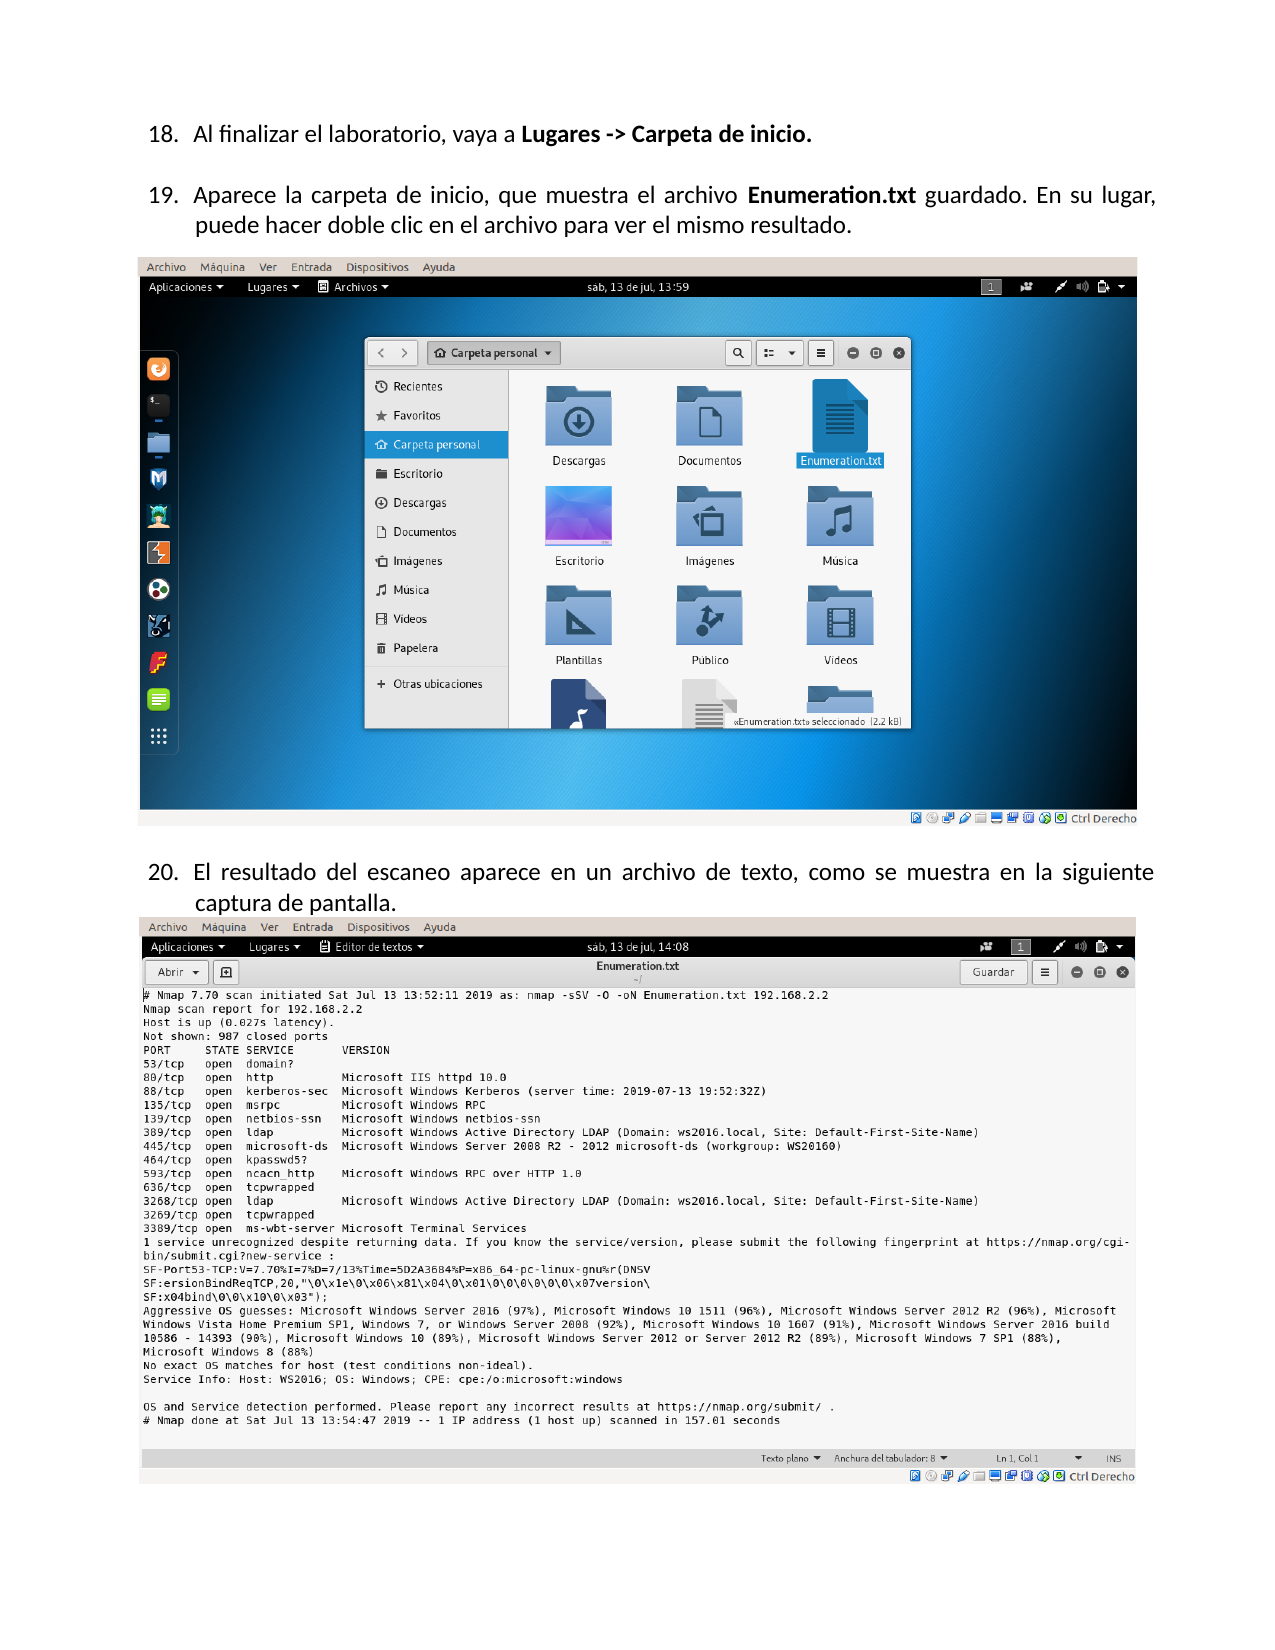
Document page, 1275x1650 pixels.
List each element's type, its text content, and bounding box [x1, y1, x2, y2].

list El resultado del escaneo aparece en un archivo de texto, como se muestra en la siguiente captura de pantalla. [148, 856, 1157, 917]
picture [137, 257, 1138, 826]
picture [139, 917, 1136, 1484]
list Al finalizar el laboratorio, vaya a Lugares -> Carpeta de inicio. [148, 118, 1157, 149]
list Aparece la carpeta de inicio, que muestra el archivo Enumeration.txt guardado. En su lugar, puede hacer doble clic en el archivo para ver el mismo resultado. [148, 179, 1157, 240]
